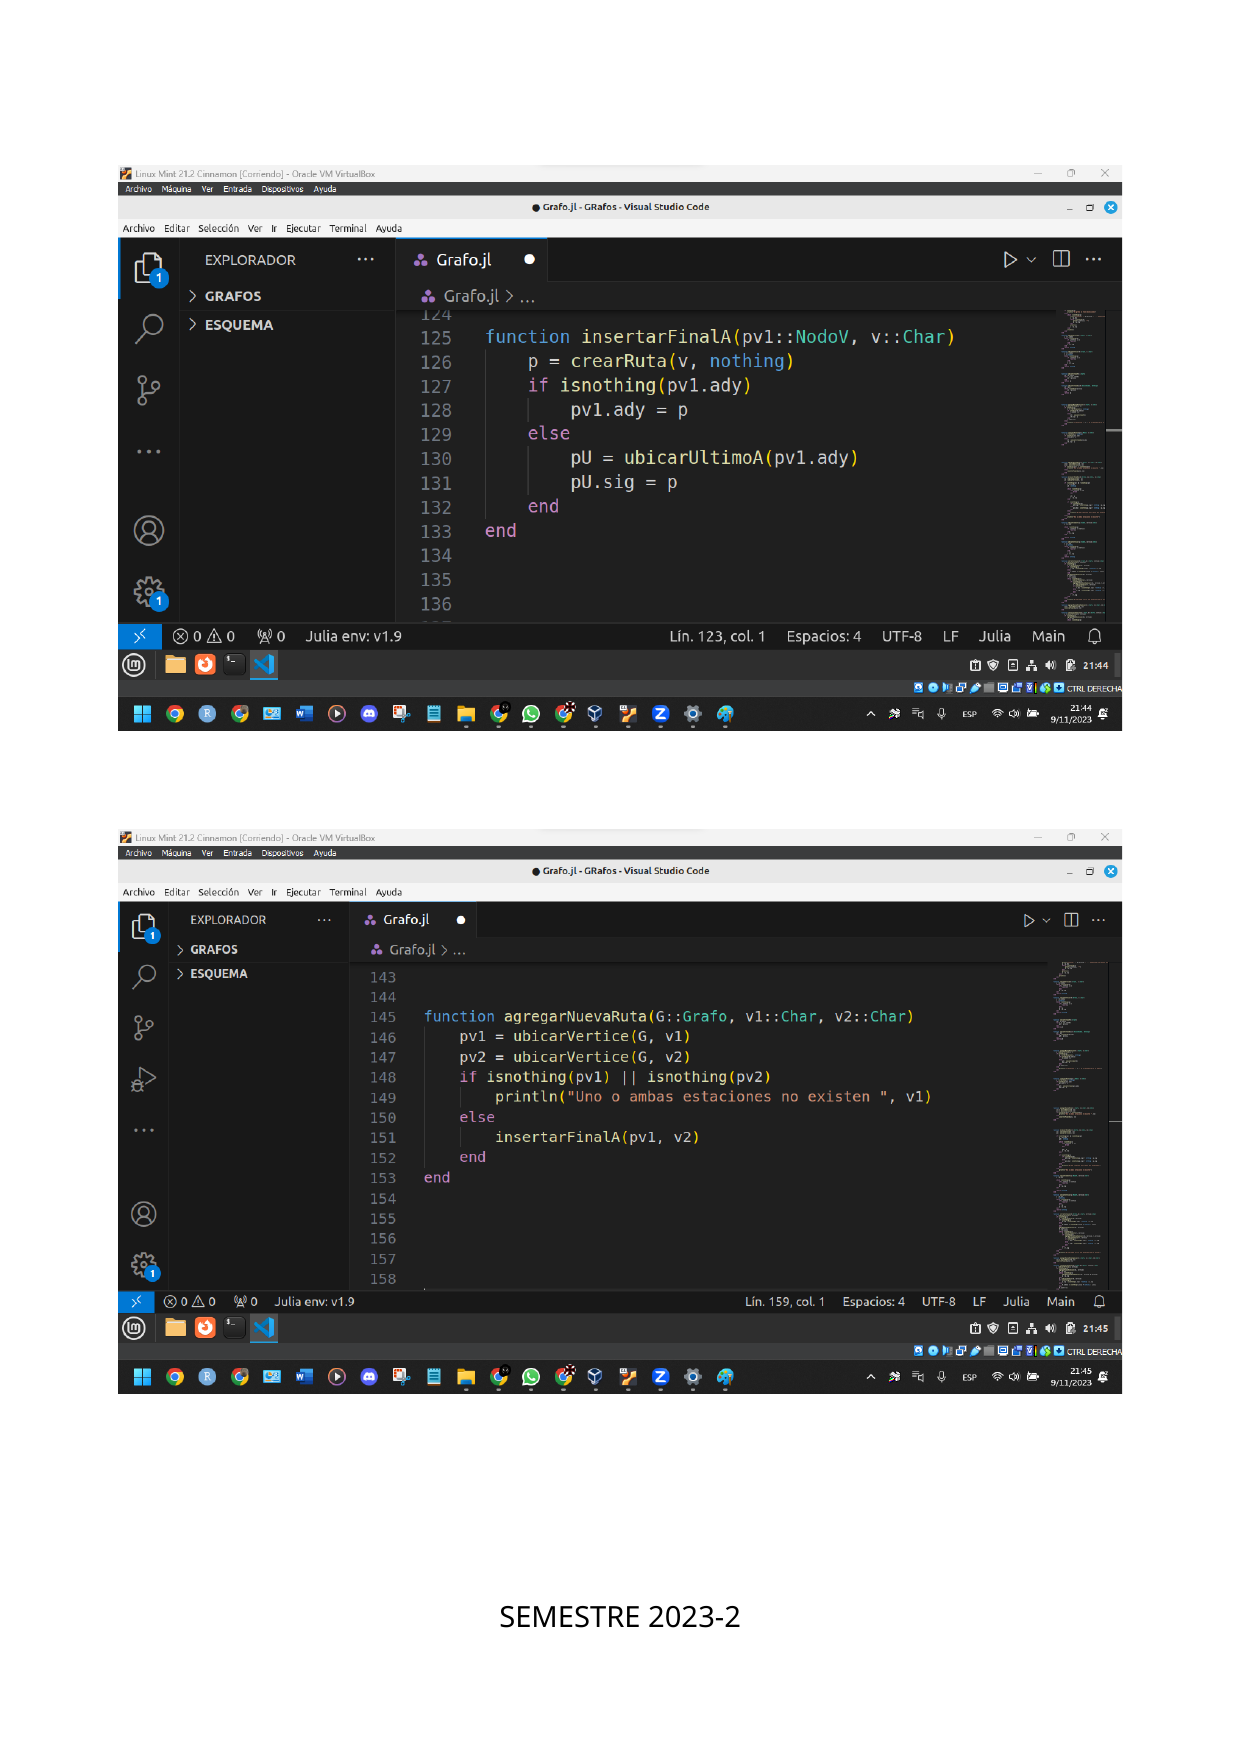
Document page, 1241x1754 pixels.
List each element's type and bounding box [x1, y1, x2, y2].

picture [118, 165, 1123, 731]
picture [118, 829, 1123, 1394]
